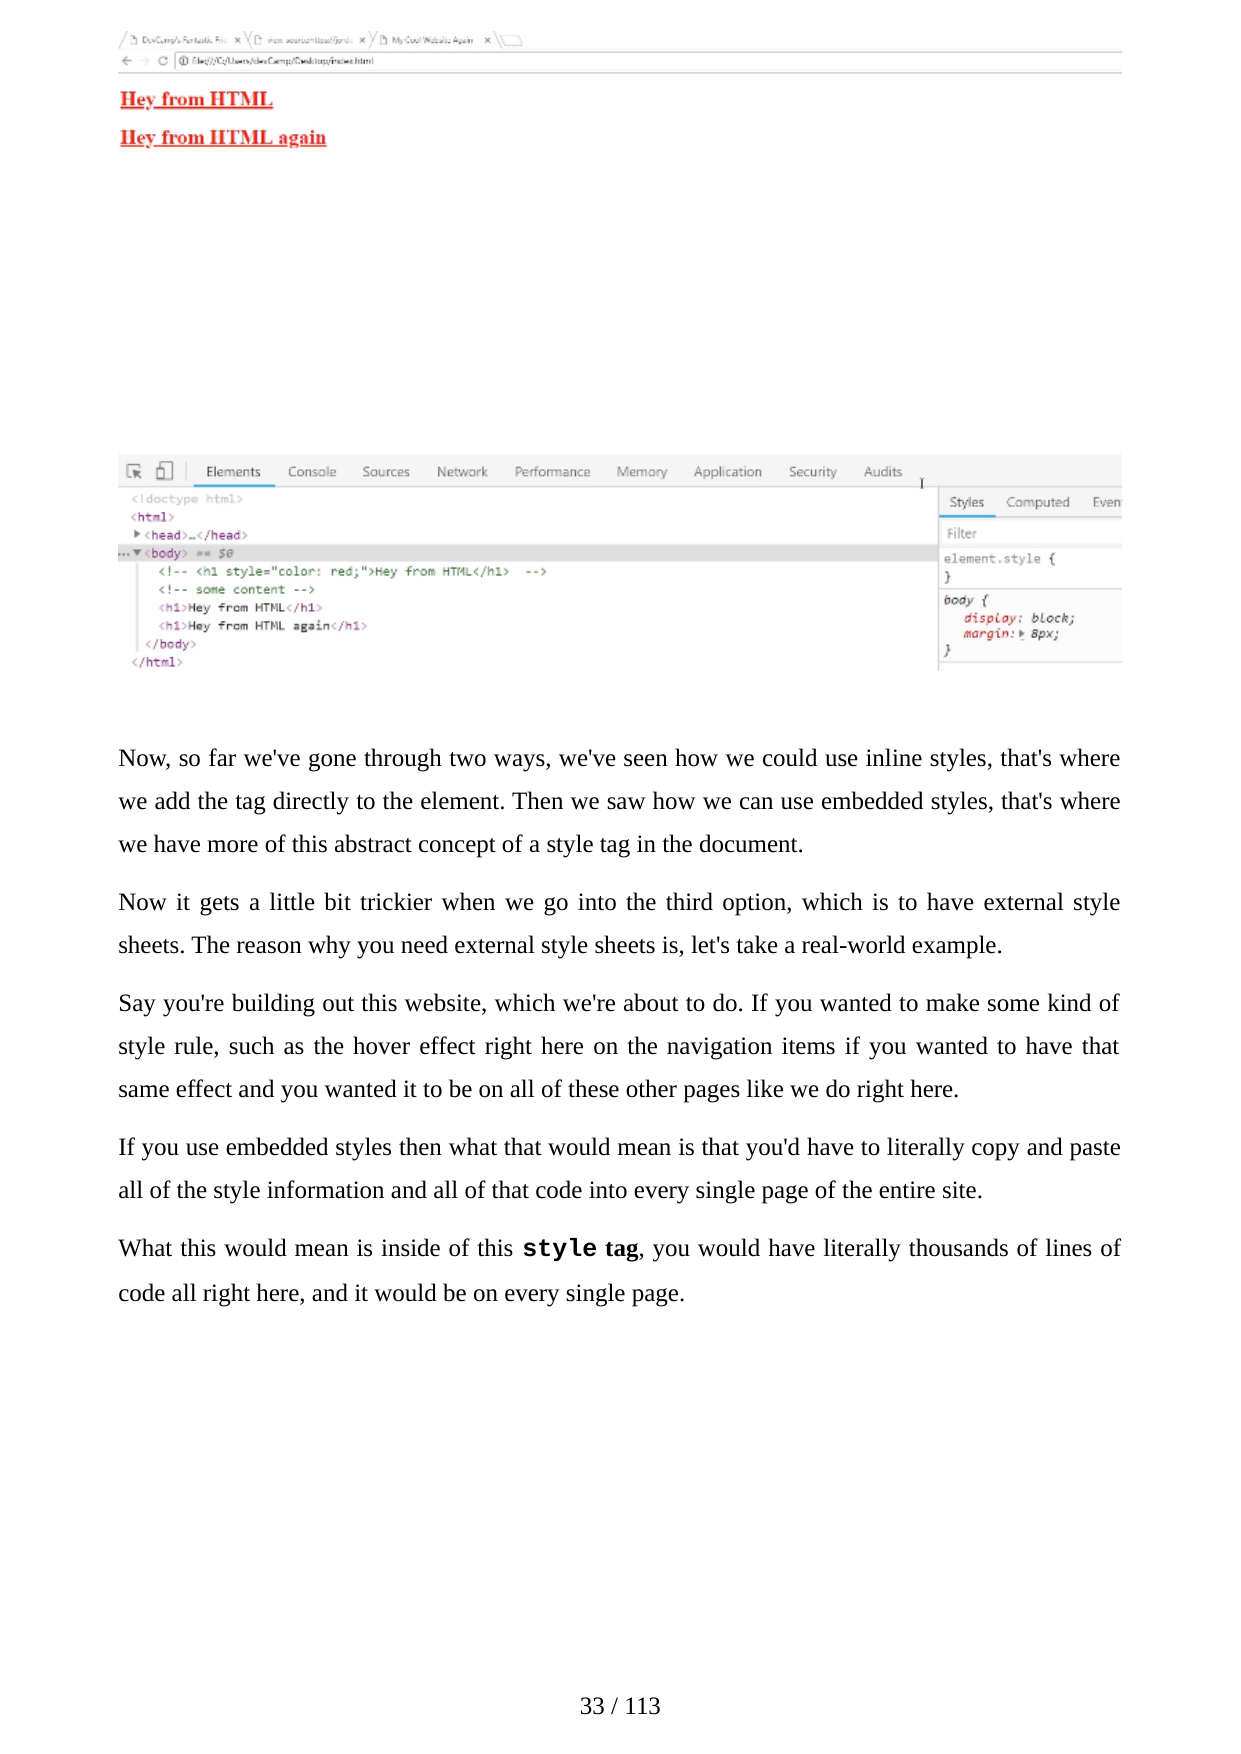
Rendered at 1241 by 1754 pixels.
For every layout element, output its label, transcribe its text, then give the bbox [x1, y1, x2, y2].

text Say you're building out this website, which we're about to do. If you wanted to make some kind of style rule, such as the hover effect right here on the navigation items if you wanted to have that same effect and you wanted it to be on all of these other pages like we do right here. [118, 988, 1122, 1103]
picture [118, 31, 1123, 671]
text If you use embedded styles then what that would mean is that you'd have to literally copy and paste all of the style information and all of that code into every single page of the entire site. [118, 1132, 1122, 1204]
text Now, so far we've gone through two ways, we've seen how we could use inline styles, that's where we add the tag directly to the element. Then we saw how we can use embedded styles, that's where we have more of this abstract concept of a style tag in the document. [118, 743, 1122, 858]
text What this would mean is inside of this style tag, you would have literally thousands of lines of code all right here, and it would be on every single page. [118, 1233, 1122, 1307]
text Now it gets a little bit trickier when we go into the third option, which is to have external style sheets. The reason why you need external style sheets is, let's take a real-world example. [118, 887, 1122, 959]
